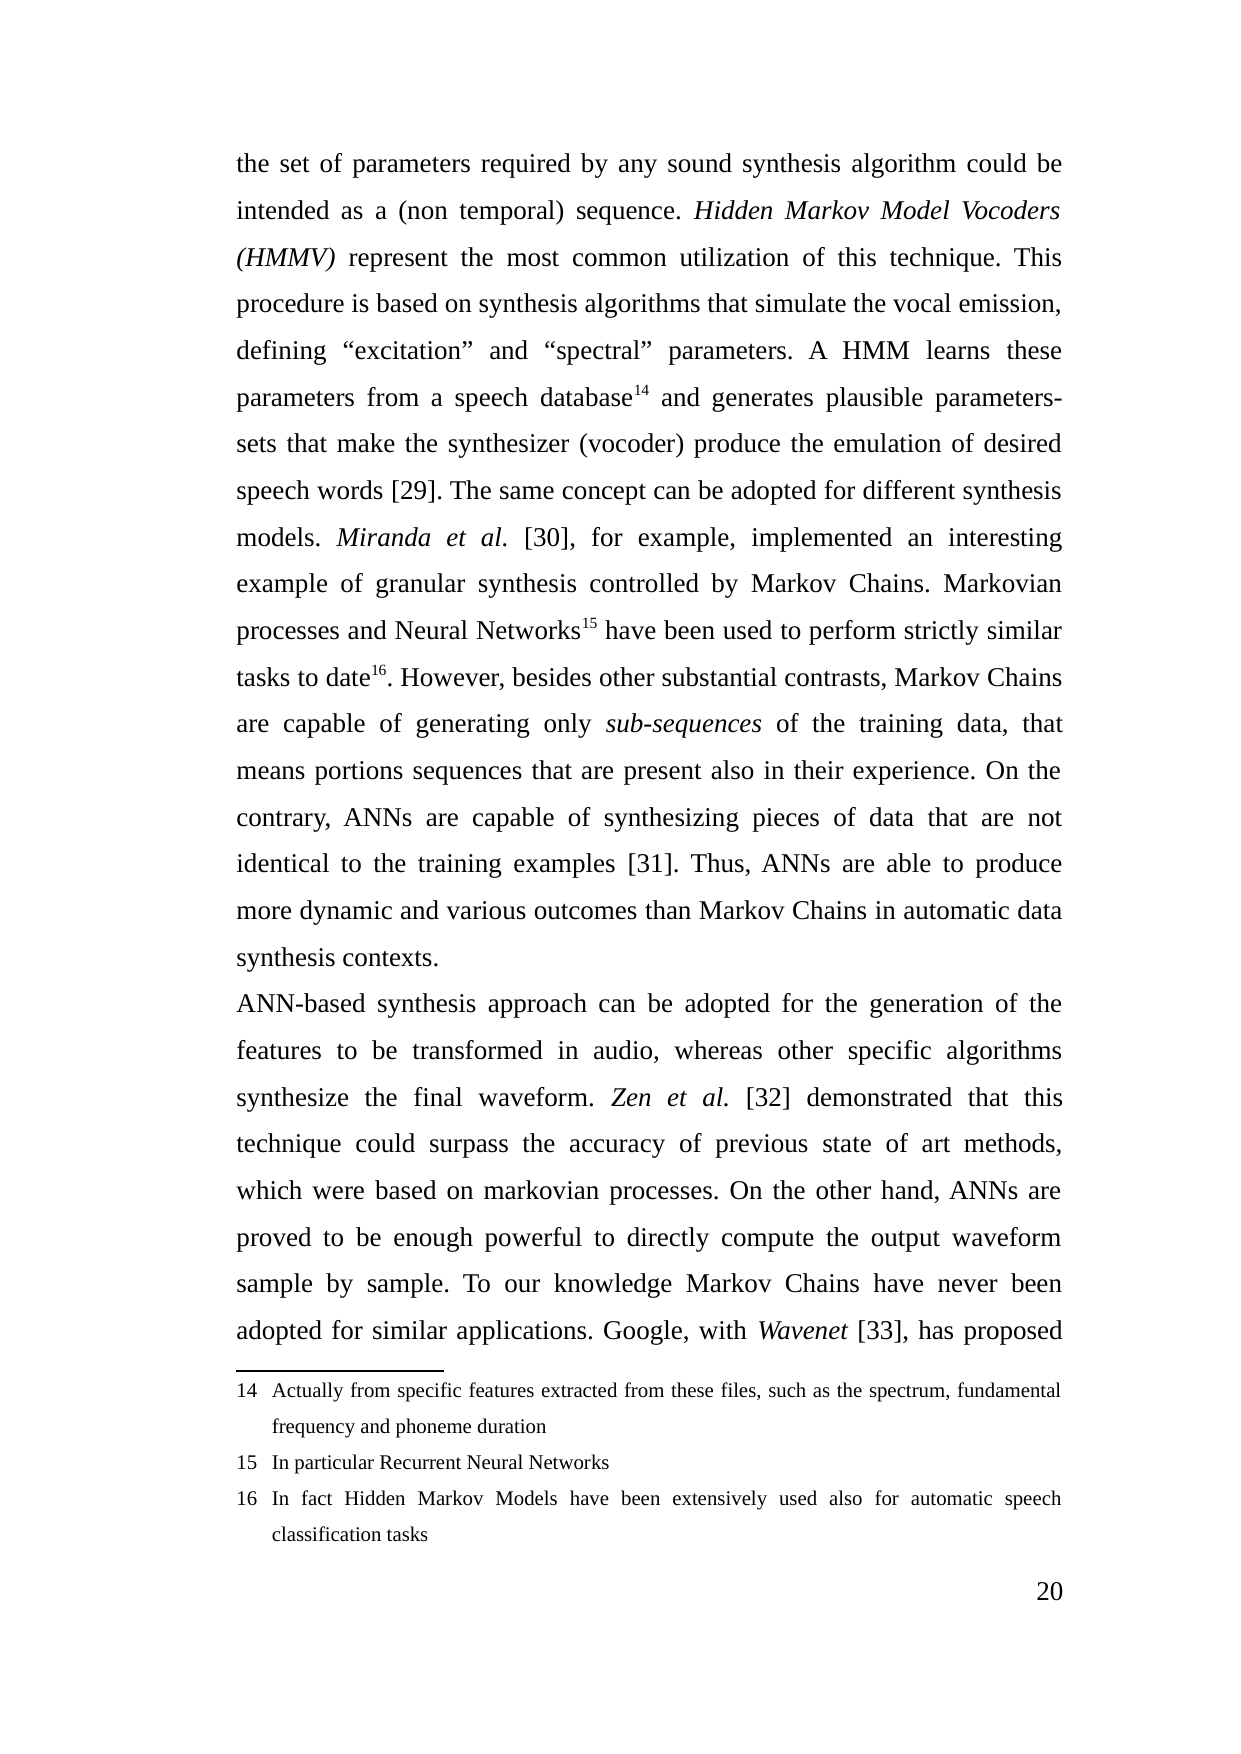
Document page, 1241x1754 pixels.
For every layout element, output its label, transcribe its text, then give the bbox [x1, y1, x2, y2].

text ANN-based synthesis approach can be adopted for the generation of the features to be transformed in audio, whereas other specific algorithms synthesize the final waveform. Zen et al. [32] demonstrated that this technique could surpass the accuracy of previous state of art methods, which were based on markovian processes. On the other hand, ANNs are proved to be enough powerful to directly compute the output waveform sample by sample. To our knowledge Markov Chains have never been adopted for similar applications. Google, with Wavenet [33], has proposed [236, 988, 1063, 1345]
text Actually from specific features extracted from these files, such as the spectrum, fundamental frequency and phoneme duration [236, 1377, 1063, 1438]
text In fact Hidden Markov Models have been extensively used also for automatic speech classification tasks [236, 1486, 1063, 1546]
text In particular Recurrent Neural Networks [236, 1449, 1063, 1474]
text the set of parameters required by any sound synthesis algorithm could be intended as a (non temporal) sequence. Hidden Markov Model Vocoders (HMMV) represent the most common utilization of this technique. This procedure is based on synthesis algorithms that simulate the vocal emission, defining “excitation” and “spectral” parameters. A HMM learns these parameters from a speech database and generates plausible parameters-sets that make the synthesizer (vocoder) produce the emulation of desired speech words [29]. The same concept can be adopted for different synthesis models. Miranda et al. [30], for example, implemented an interesting example of granular synthesis controlled by Markov Chains. Markovian processes and Neural Networks have been used to perform strictly similar tasks to date. However, besides other substantial contrasts, Markov Chains are capable of generating only sub-sequences of the training data, that means portions sequences that are present also in their experience. On the contrary, ANNs are capable of synthesizing pieces of data that are not identical to the training examples [31]. Thus, ANNs are able to produce more dynamic and various outcomes than Markov Chains in automatic data synthesis contexts. [236, 148, 1063, 972]
